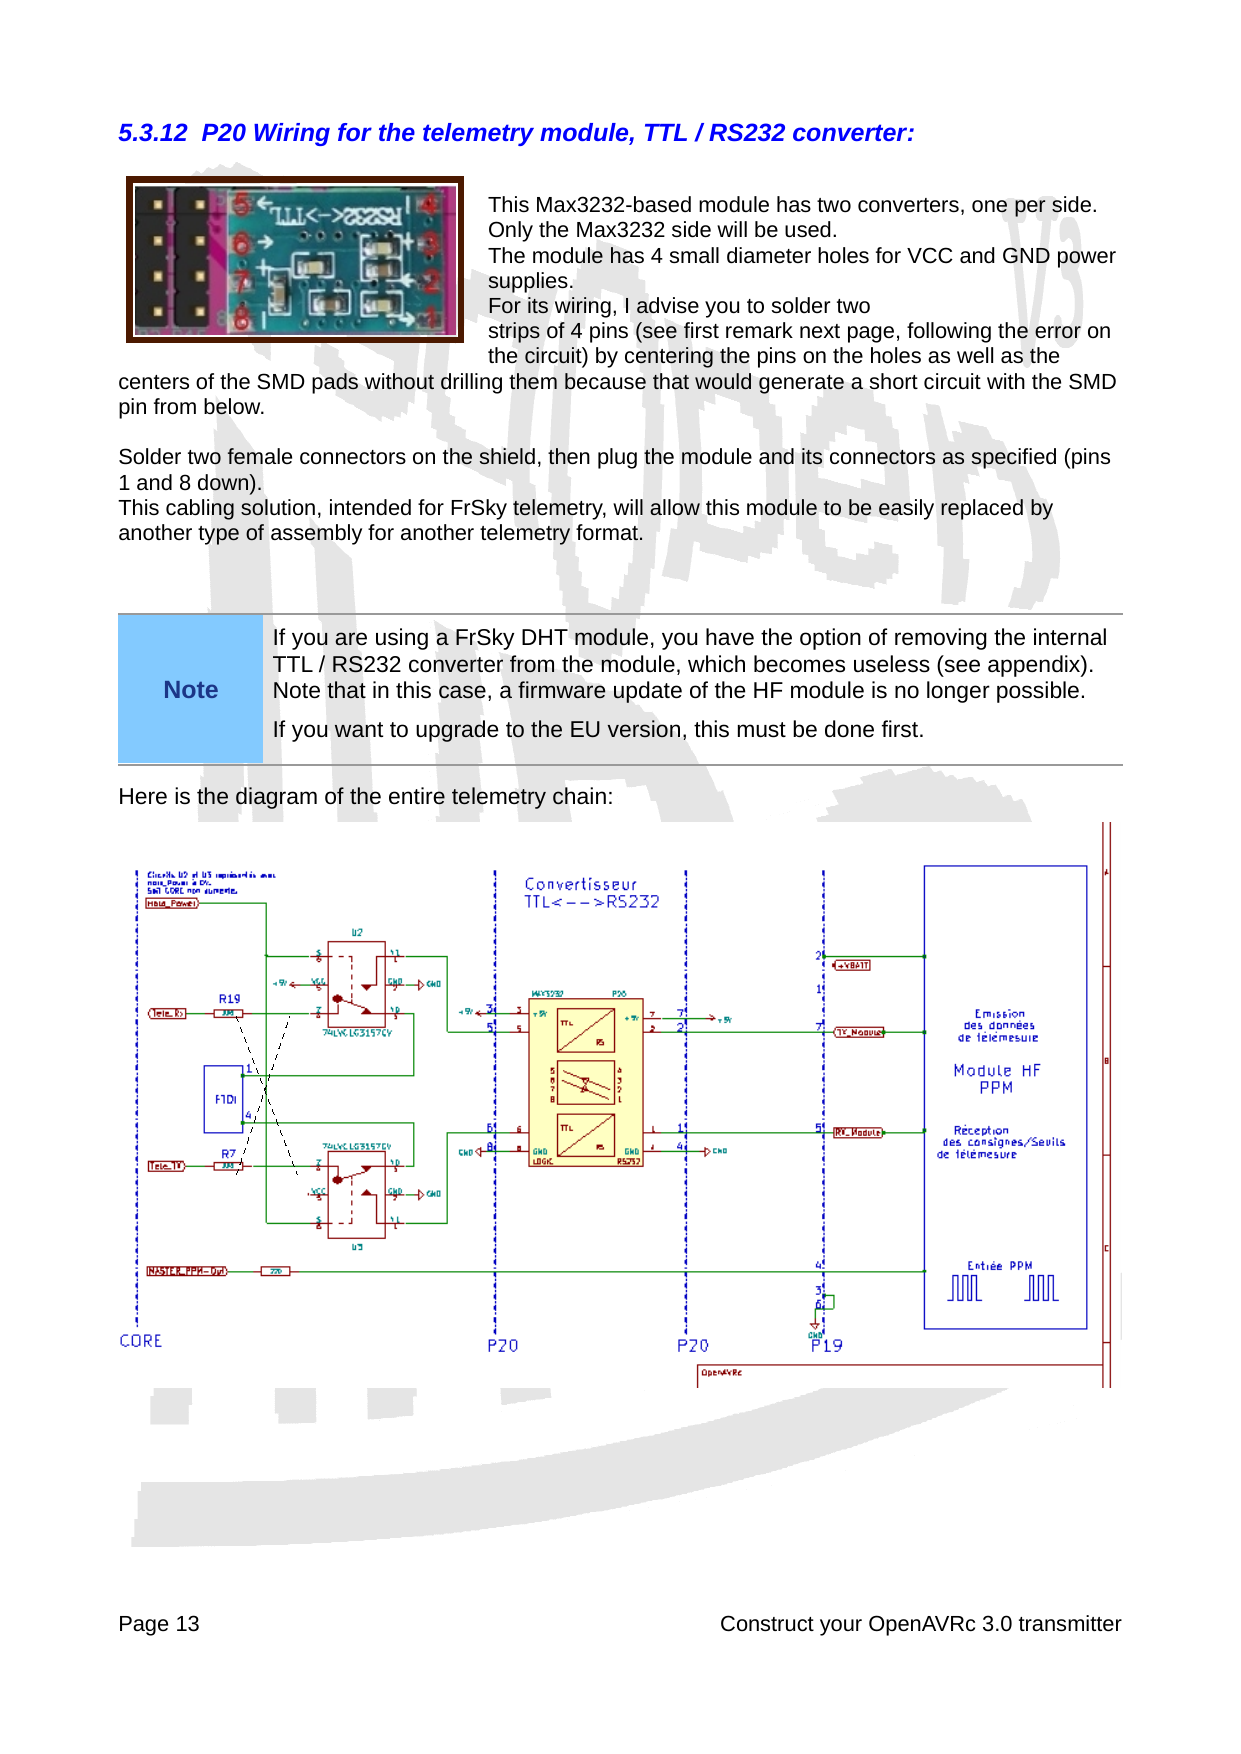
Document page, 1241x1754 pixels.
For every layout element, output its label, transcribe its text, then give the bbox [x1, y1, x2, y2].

text For its wiring, I advise you to solder two [464, 293, 1122, 318]
table_header Note [118, 615, 263, 763]
text Solder two female connectors on the shield, then plug the module and its connectors as specified (pins 1 and 8 down). [118, 444, 1122, 495]
text This cabling solution, intended for FrSky telemetry, will allow this module to be easily replaced by another type of assembly for another telemetry format. [118, 495, 1122, 545]
text This Max3232-based module has two converters, one per side. Only the Max3232 side will be used. [464, 192, 1122, 243]
text The module has 4 small diameter holes for VCC and GND power supplies. [464, 243, 1122, 293]
text Here is the diagram of the entire telemetry chain: [118, 783, 1122, 809]
picture [117, 822, 1121, 1388]
subtitle 5.3.12 P20 Wiring for the telemetry module, TTL / RS232 converter: [118, 118, 1122, 147]
picture [135, 185, 456, 334]
table_header If you are using a FrSky DHT module, you have the option of removing the internal TTL / RS232 converter from the module, which becomes useless (see appendix). Note that in this case, a firmware update of the HF module is no longer possible. If you want to upgrade to the EU version, this must be done first. [264, 615, 1122, 763]
text strips of 4 pins (see first remark next page, following the error on the circuit) by centering the pins on the holes as well as the centers of the SMD pads without drilling them because that would generate a short circuit with the SMD pin from below. [118, 318, 1122, 419]
